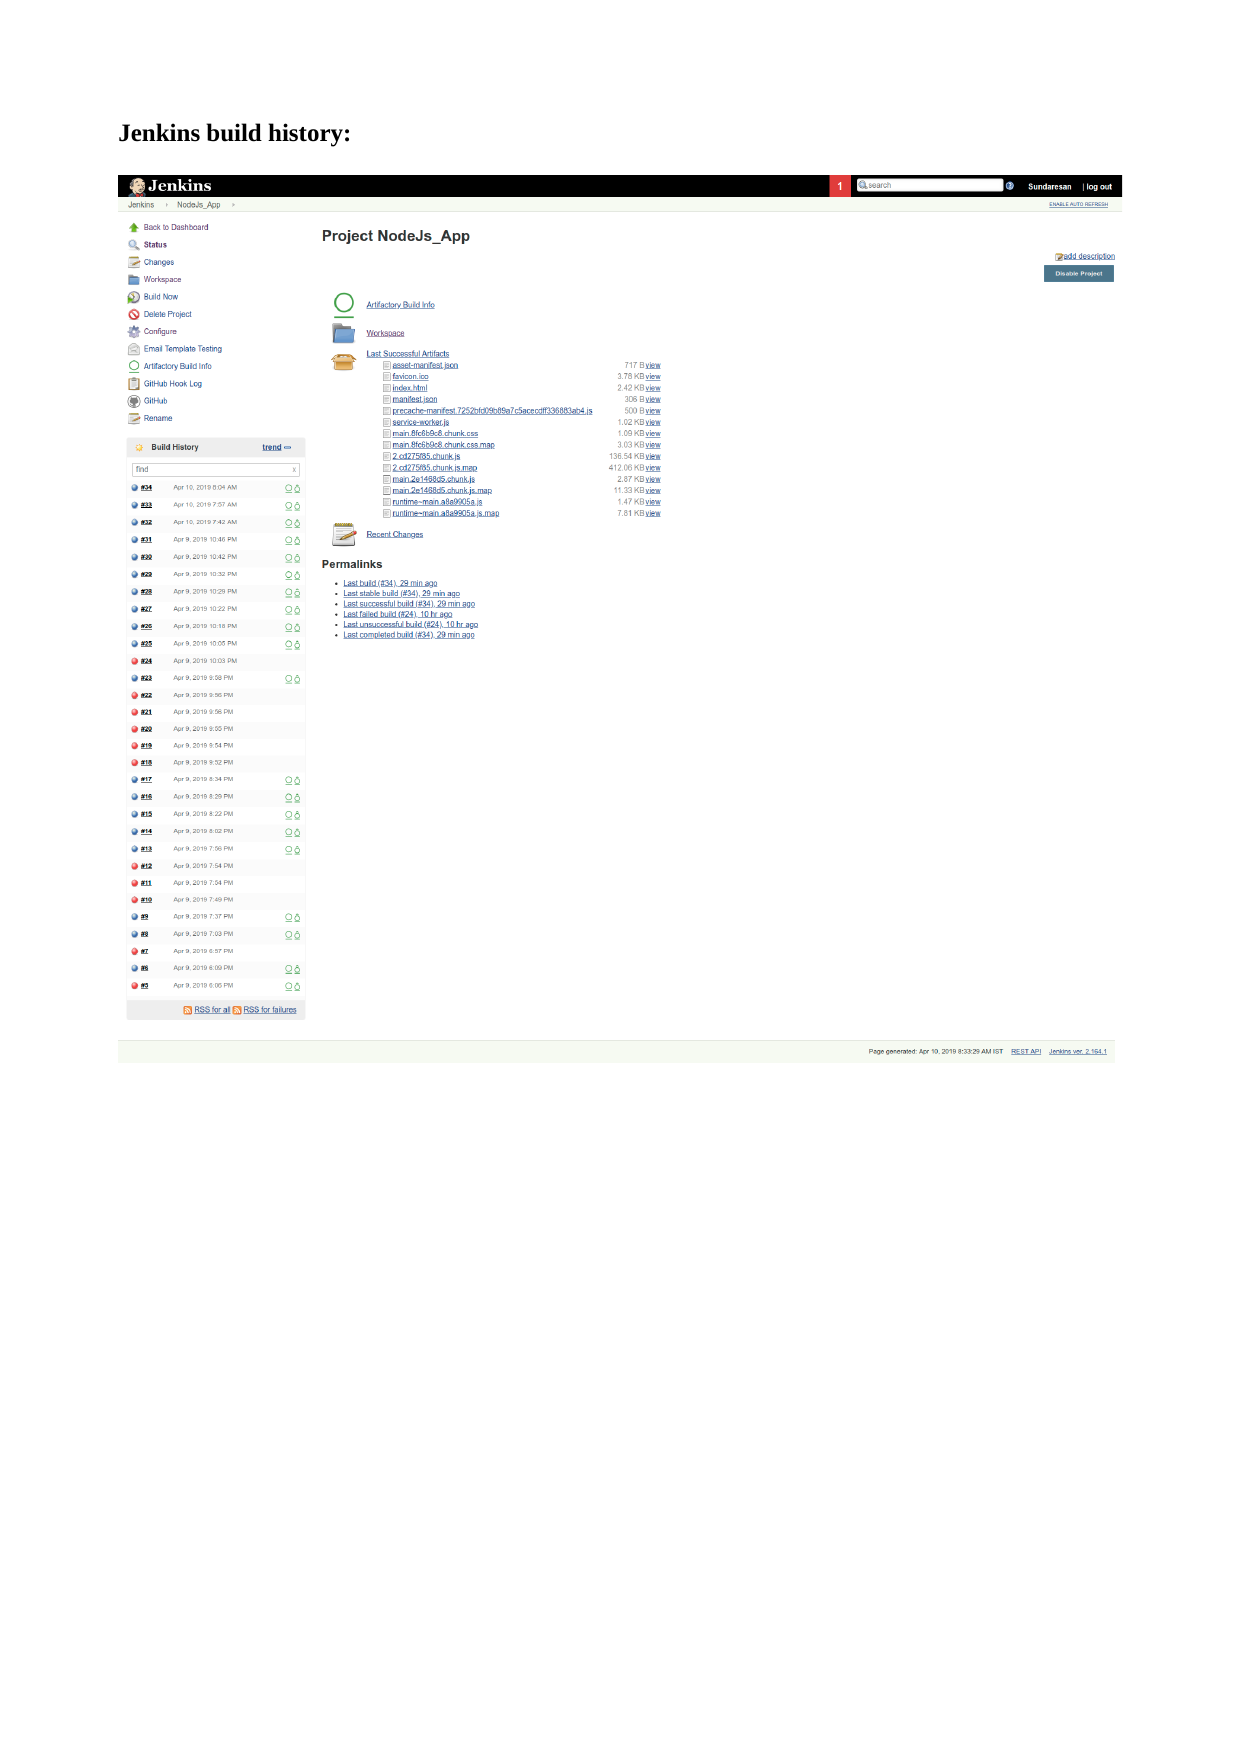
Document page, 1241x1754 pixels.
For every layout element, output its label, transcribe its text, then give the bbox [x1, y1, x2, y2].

picture [118, 175, 1123, 1063]
text Jenkins build history: [118, 118, 1122, 147]
